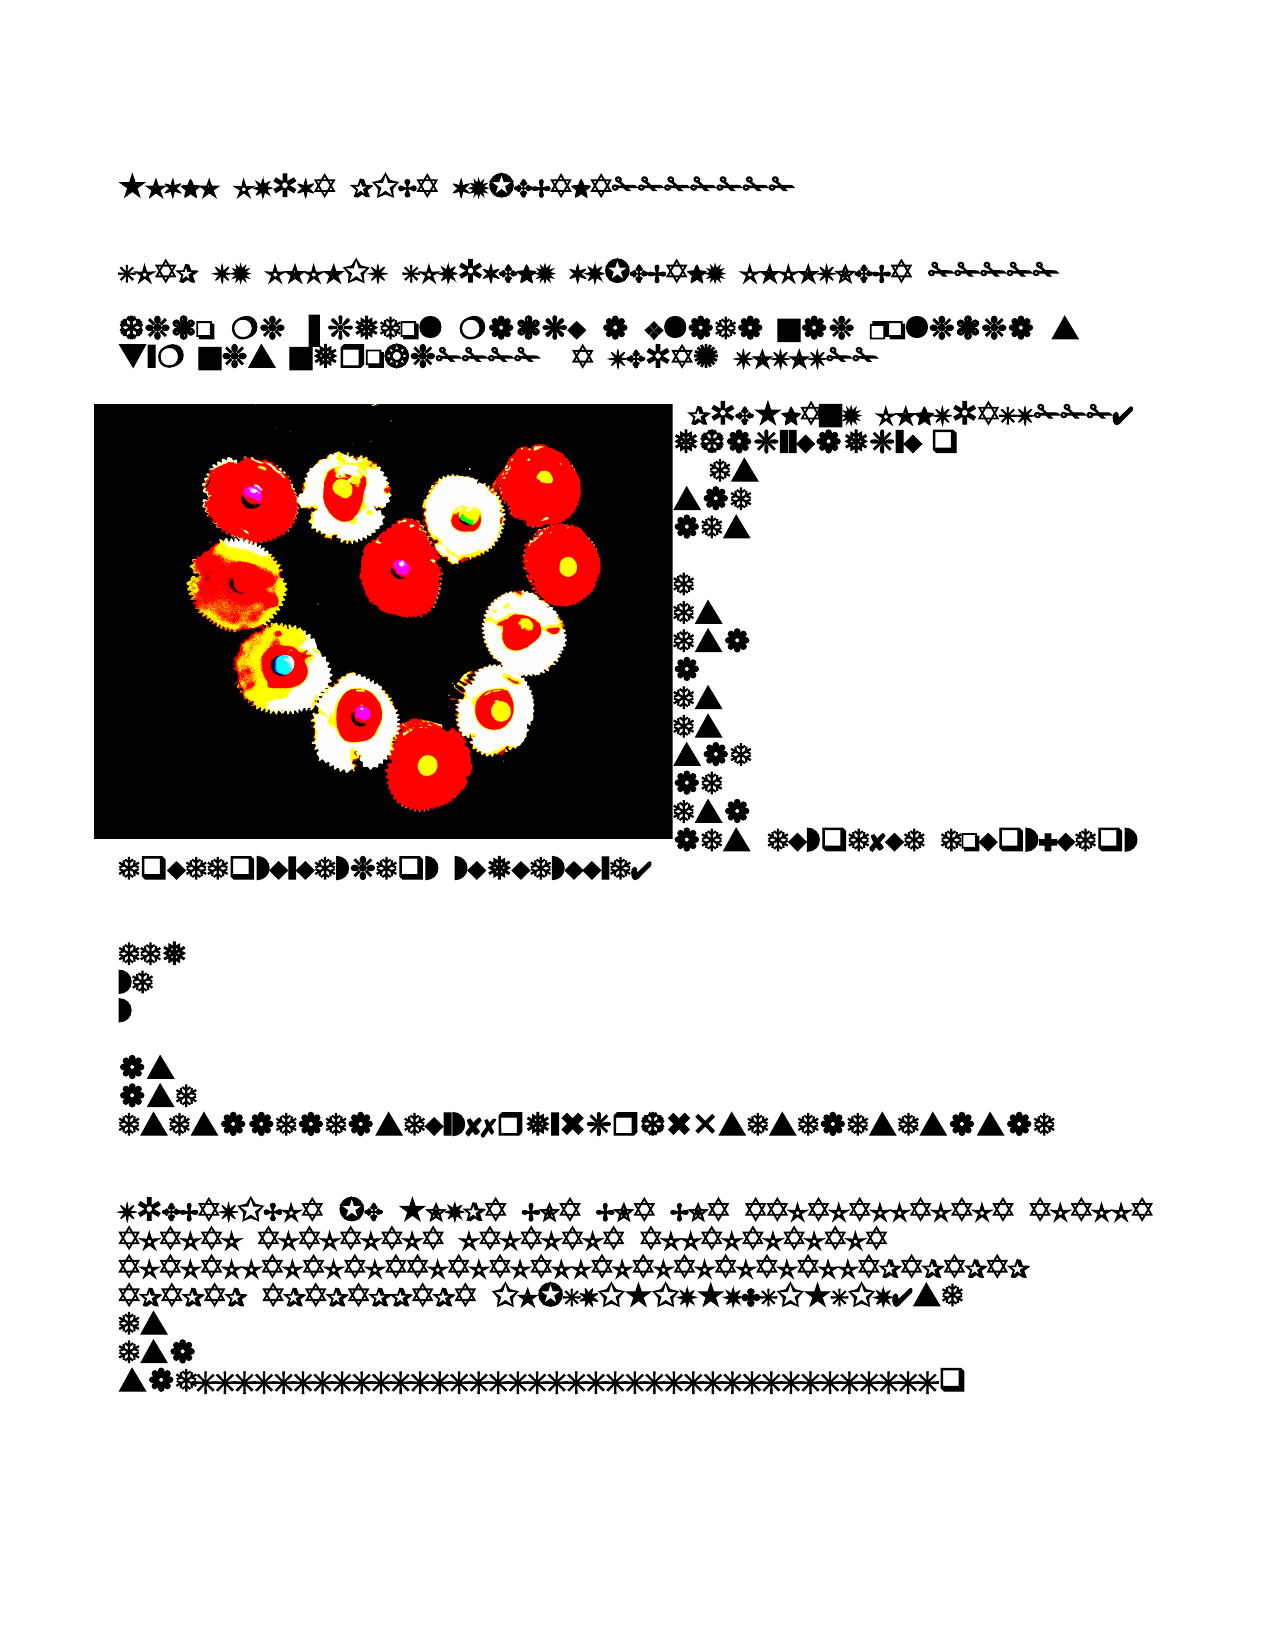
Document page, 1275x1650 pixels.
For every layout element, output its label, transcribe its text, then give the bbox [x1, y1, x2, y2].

text sad [673, 488, 1157, 516]
text ds [673, 602, 1157, 630]
text dsa [118, 1341, 1157, 1369]
text wd [118, 971, 1157, 1000]
text ds [673, 687, 1157, 715]
text HOVNO KURVA PICA VYJEBANA!!!!!!! [118, 175, 1157, 203]
text a [673, 658, 1157, 687]
text ads duwqd8ud douqw9udqw dquddqwuyudwidqw wueudwuuyd4 [118, 829, 1157, 886]
text as [118, 1057, 1157, 1085]
text sadQQQQQQQQQQQQQQQQQQQQQQQQQQQQQQQQQQQQQQq [118, 1369, 1157, 1398]
text ad [673, 772, 1157, 801]
text fico mi zjedol macku a vlada nai policia s tym nis nerobi!!!! A TERAZ TOTOT!! [118, 317, 1157, 374]
text d [673, 573, 1157, 602]
text dsa [673, 630, 1157, 658]
text efahyyuaehyu q [673, 431, 1157, 459]
text sad [673, 744, 1157, 772]
text dde [118, 943, 1157, 971]
text ds [673, 715, 1157, 744]
text ads [673, 516, 1157, 545]
text TREBATICKA JE HLUPA BLA BLA BLA AAKAKAKKAKAKA AKAKKA AKAKAK AKAKAKAKA KAKAKAKA AKKAKAKAKAKA AKAKAKKAKAKAKAAKAKAKAKKAKAKAKAKAKAKKAPAPAPAP APAPAP APAPAPPAPA IOJSWIHIUHUDSIHSIU4sd [118, 1199, 1157, 1312]
text ds [673, 459, 1157, 488]
text SKAP TY KOKOIT SKURVENY VUJEBANY KOKOTLEBA !!!!! [118, 260, 1157, 289]
text asd [118, 1085, 1157, 1113]
text ds [118, 1312, 1157, 1341]
text dsa [673, 801, 1157, 829]
text w [118, 1000, 1157, 1028]
text PREHNAnY KONTRAST!!!4 [118, 402, 1157, 431]
text dsdsaadadasduyw87rey6hrf65sdsdadsdsasad [118, 1113, 1157, 1142]
